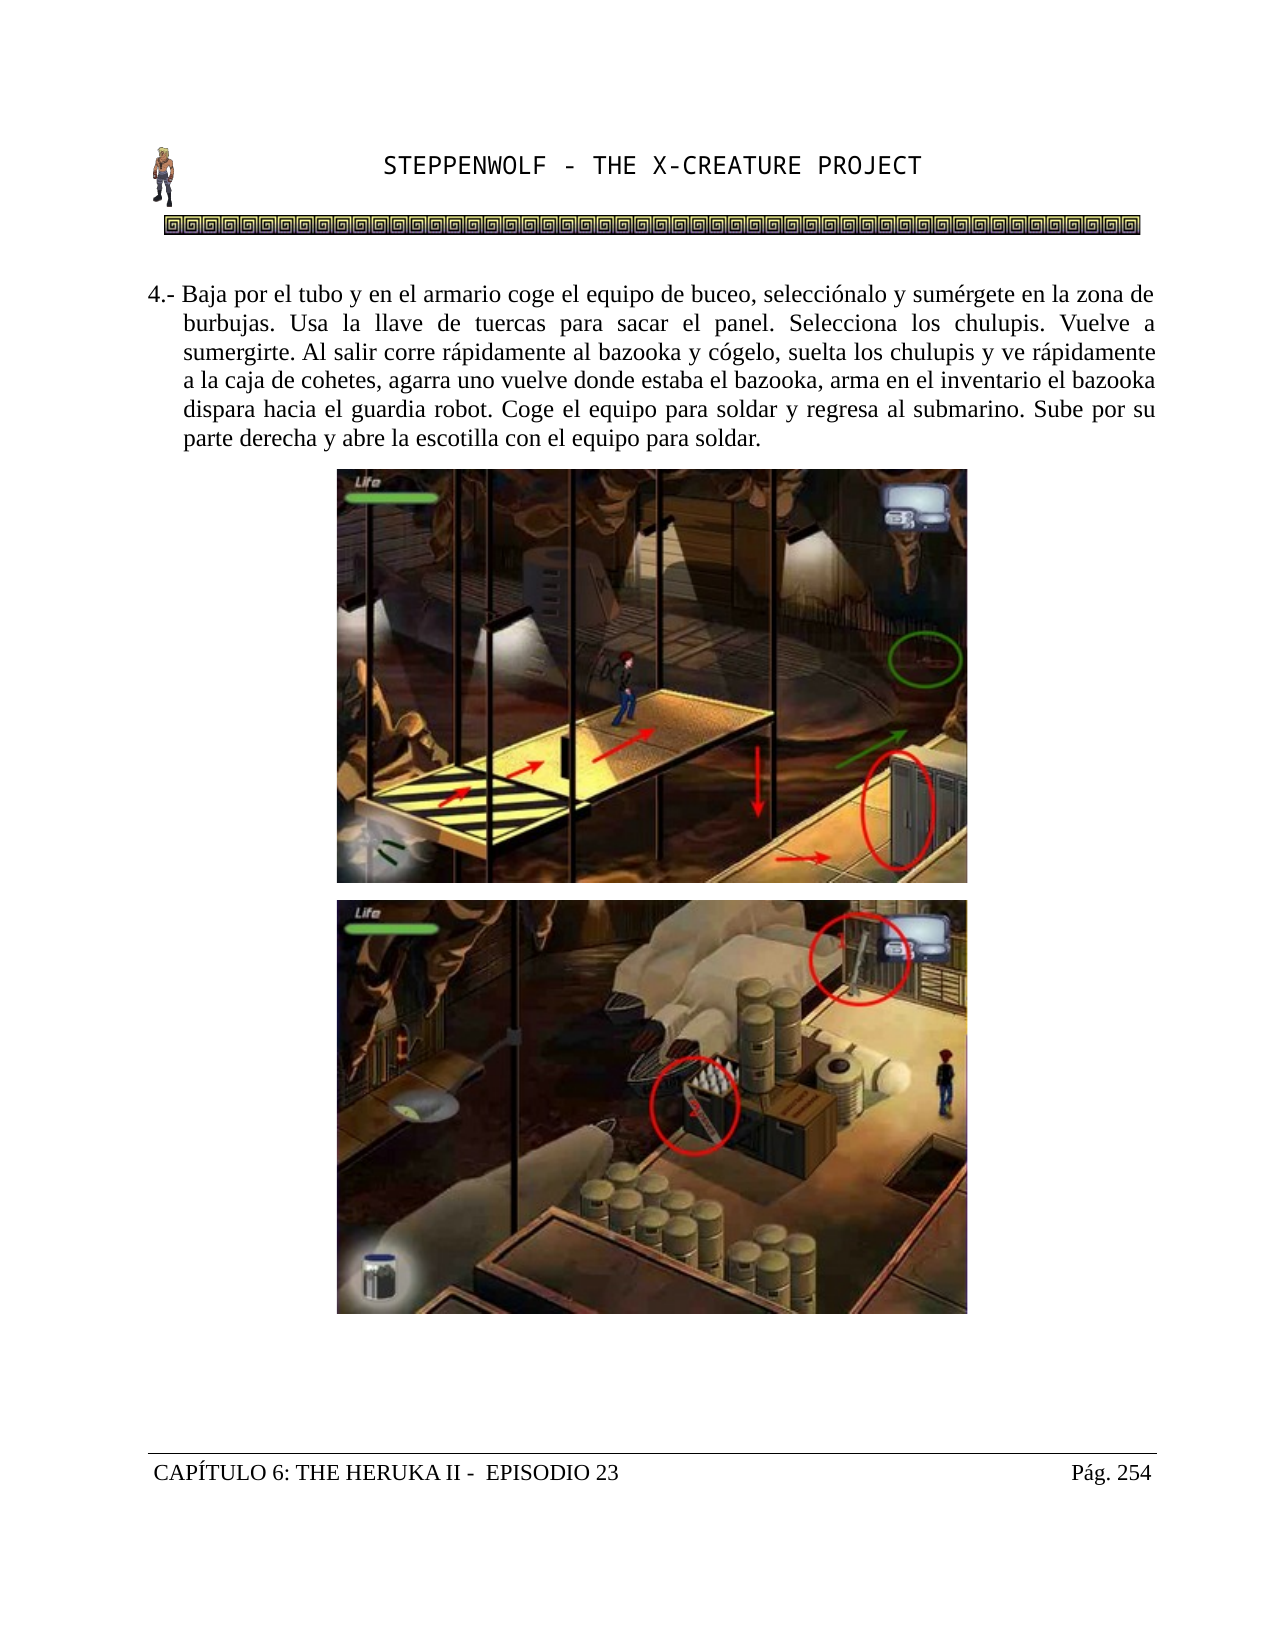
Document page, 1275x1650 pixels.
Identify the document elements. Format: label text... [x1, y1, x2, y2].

text 4.- Baja por el tubo y en el armario coge el equipo de buceo, selecciónalo y sumérgete en la zona de burbujas. Usa la llave de tuercas para sacar el panel. Selecciona los chulupis. Vuelve a sumergirte. Al salir corre rápidamente al bazooka y cógelo, suelta los chulupis y ve rápidamente a la caja de cohetes, agarra uno vuelve donde estaba el bazooka, arma en el inventario el bazooka dispara hacia el guardia robot. Coge el equipo para soldar y regresa al submarino. Sube por su parte derecha y abre la escotilla con el equipo para soldar. [148, 279, 1157, 452]
picture [336, 469, 968, 883]
picture [336, 900, 968, 1314]
picture [164, 215, 1141, 235]
picture [147, 147, 181, 207]
